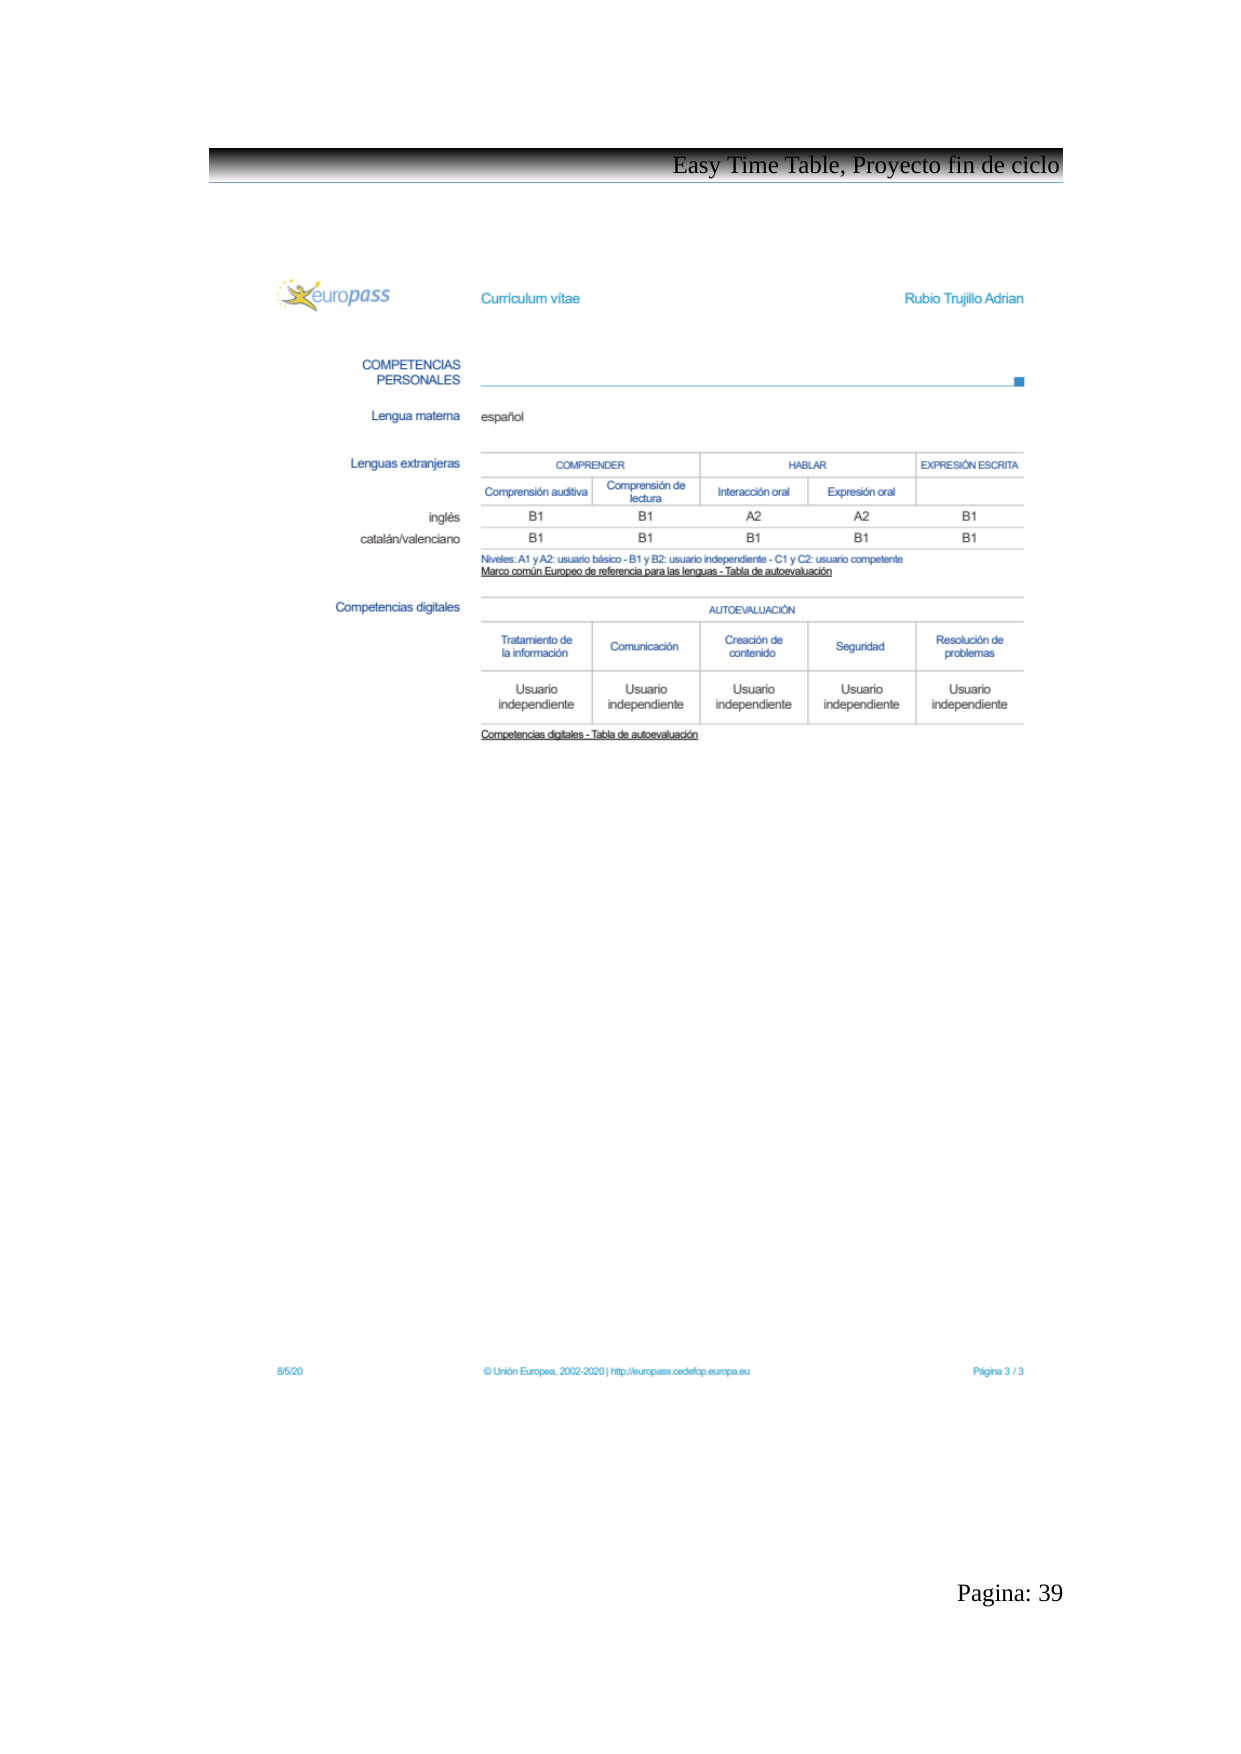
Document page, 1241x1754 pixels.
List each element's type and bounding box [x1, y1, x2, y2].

picture [216, 218, 1073, 1431]
